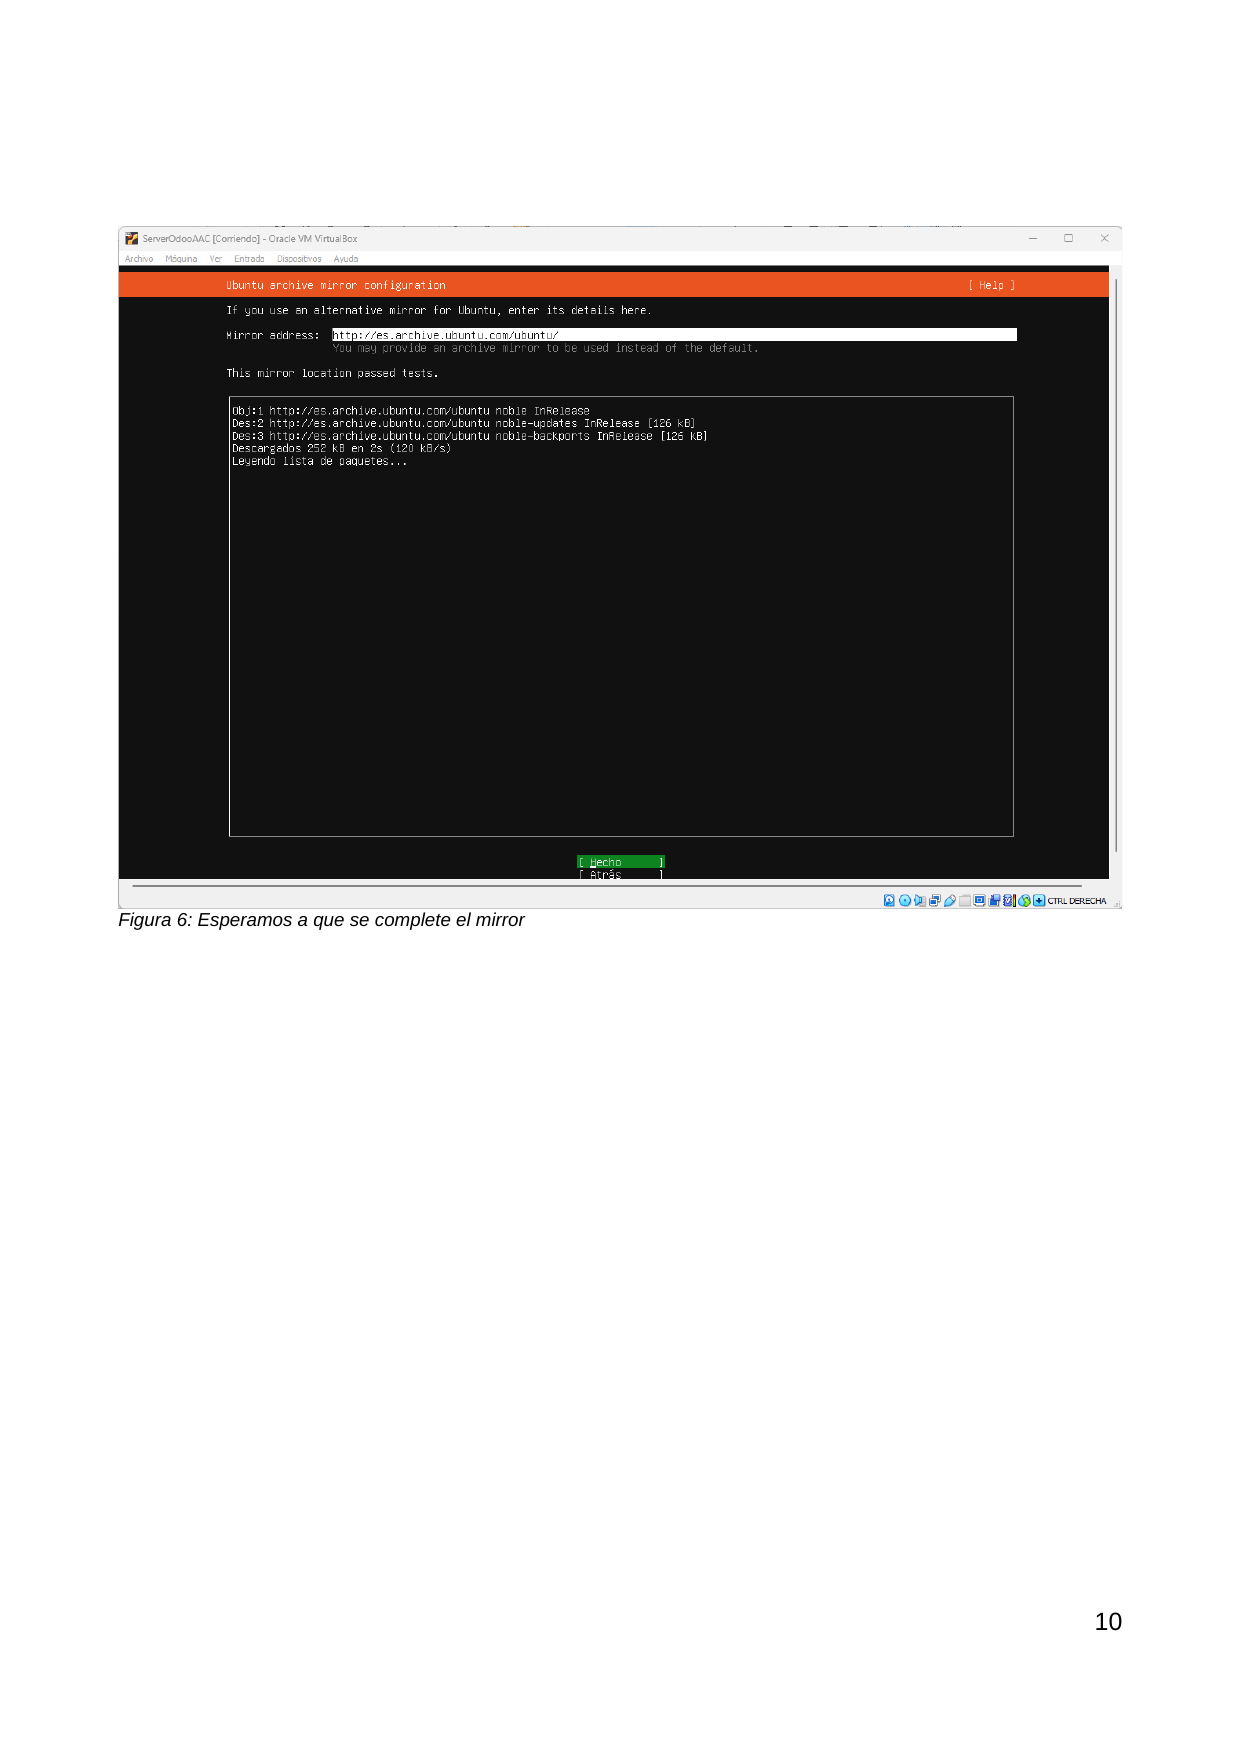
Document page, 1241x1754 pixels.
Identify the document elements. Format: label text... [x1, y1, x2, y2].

text Figura 6: Esperamos a que se complete el mirror [118, 909, 1122, 930]
picture [118, 226, 1123, 909]
